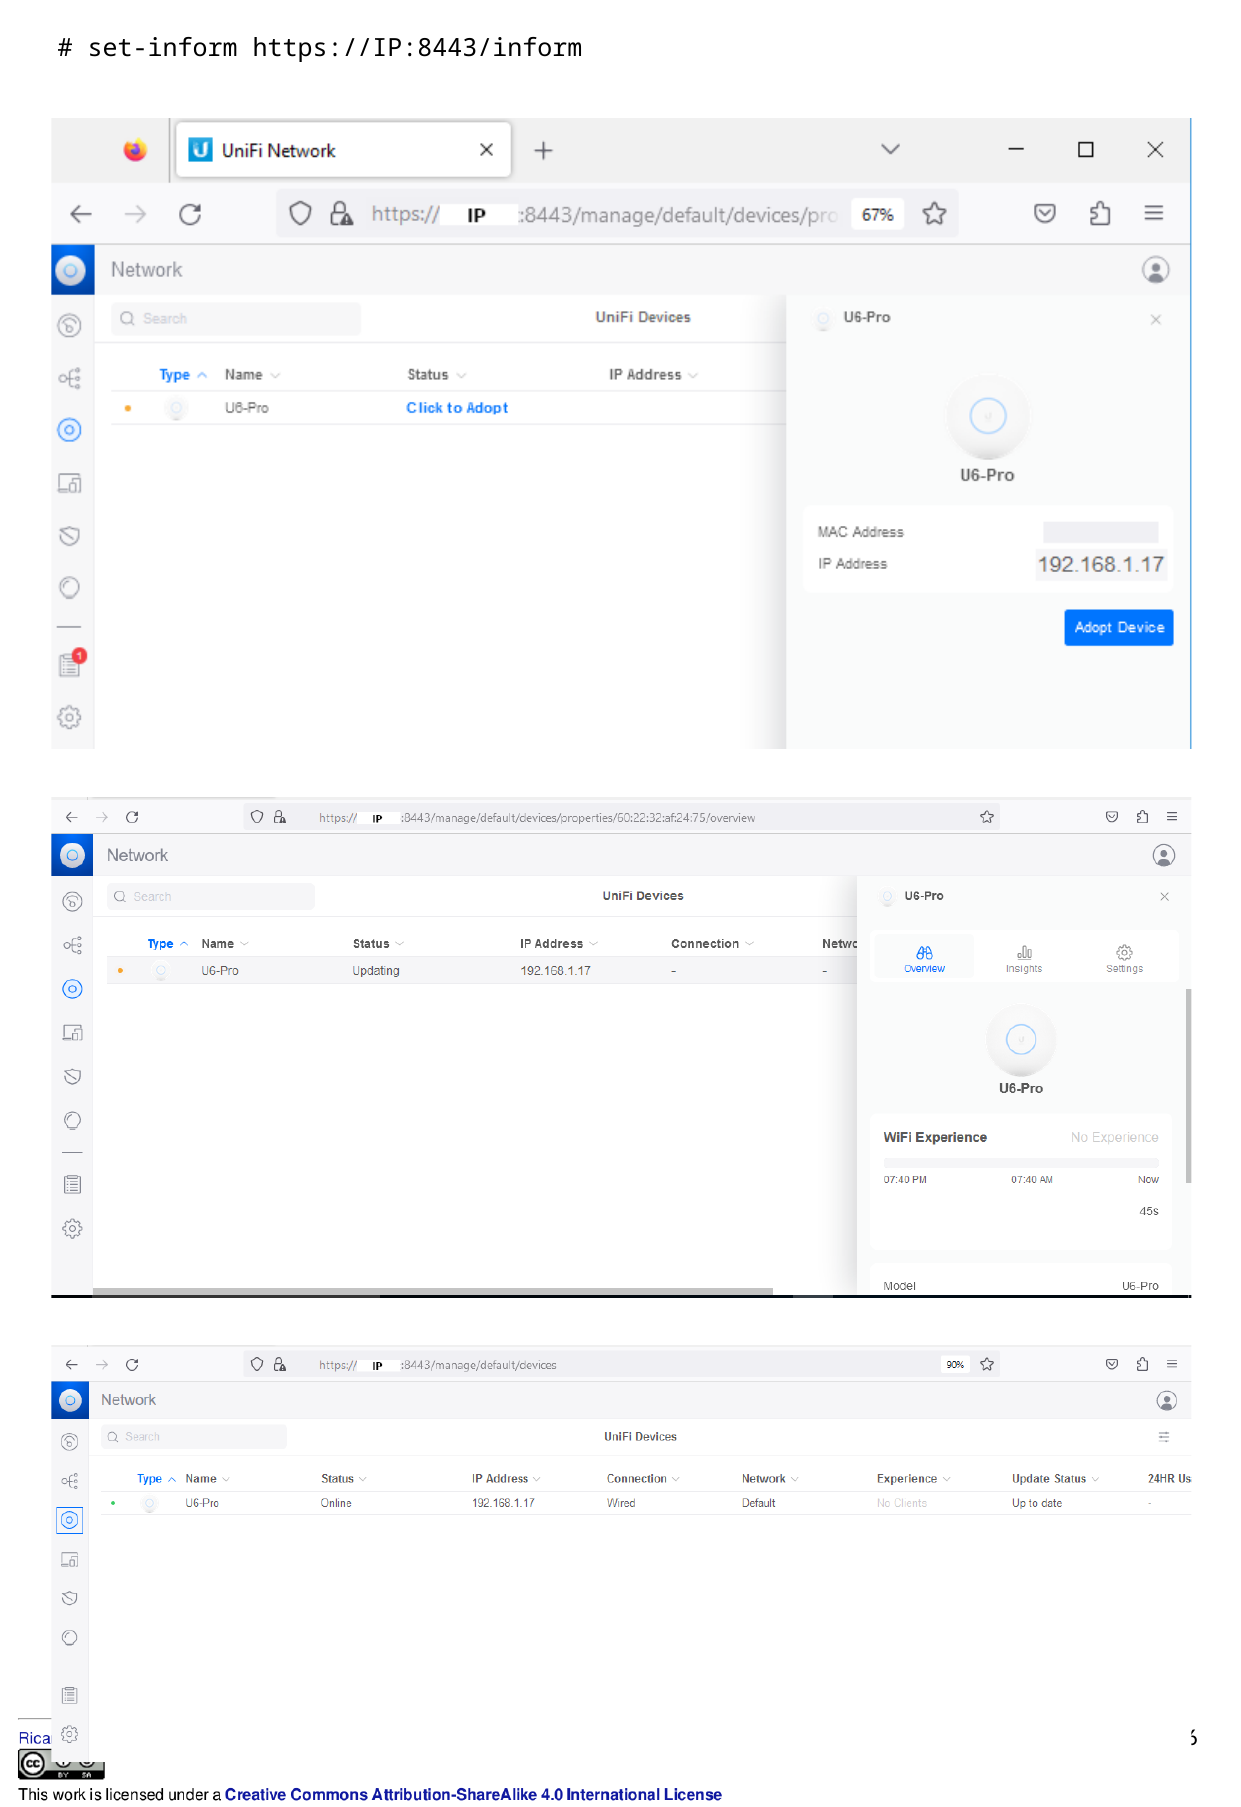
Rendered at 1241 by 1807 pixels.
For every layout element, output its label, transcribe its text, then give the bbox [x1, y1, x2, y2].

text # set-inform https://IP:8443/inform [57, 30, 1197, 64]
picture [51, 118, 1192, 749]
picture [8, 1345, 1192, 1805]
picture [51, 797, 1192, 1298]
